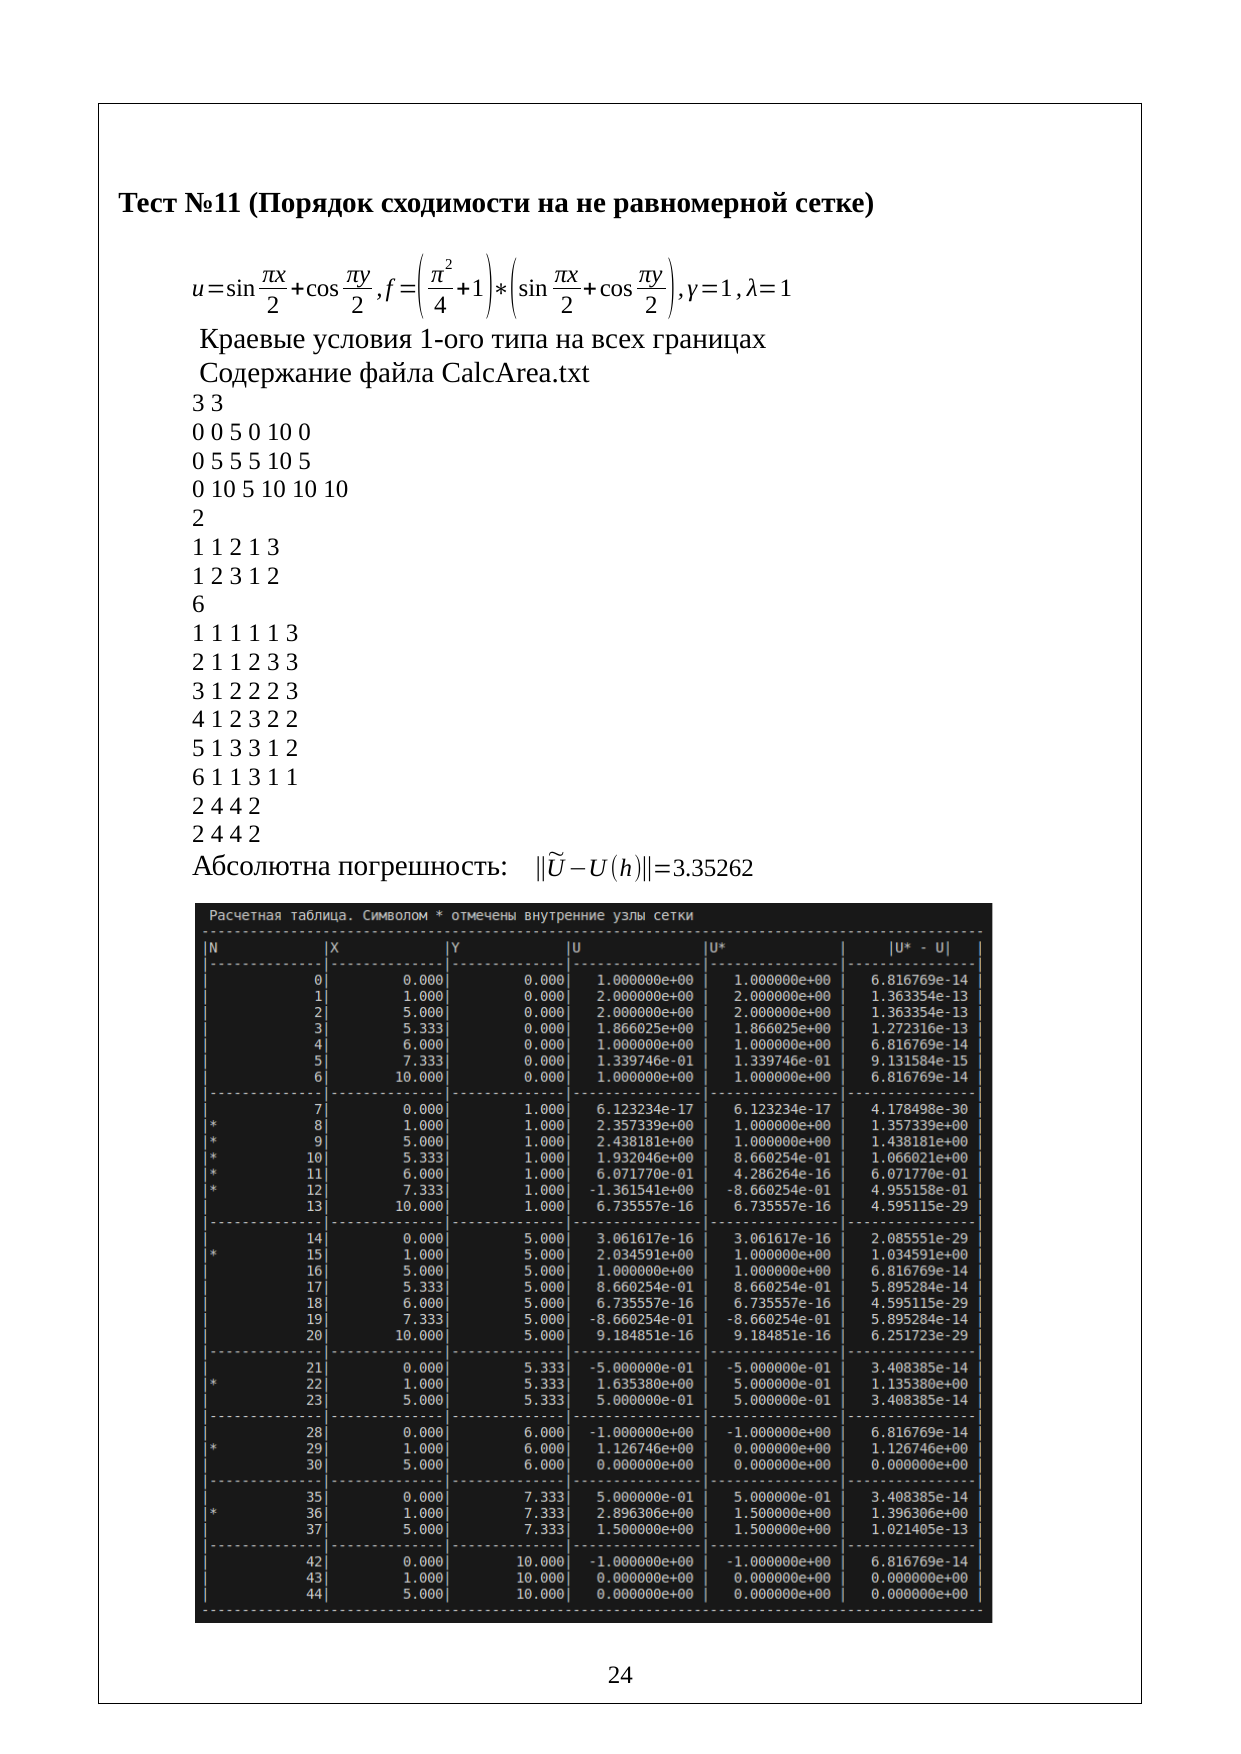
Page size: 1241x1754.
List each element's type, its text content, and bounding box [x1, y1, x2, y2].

list 1 1 2 1 3 [118, 532, 1137, 561]
list 2 4 4 2 [118, 819, 1137, 848]
list 0 5 5 5 10 5 [118, 446, 1137, 474]
list 2 4 4 2 [118, 791, 1137, 819]
list 6 1 1 3 1 1 [118, 762, 1137, 791]
list 1 2 3 1 2 [118, 561, 1137, 589]
list Тест №11 (Порядок сходимости на не равномерной сетке) [118, 185, 1137, 219]
list 0 0 5 0 10 0 [118, 417, 1137, 446]
list 3 3 [118, 388, 1137, 417]
list 6 [118, 589, 1137, 618]
list 3 1 2 2 2 3 [118, 676, 1137, 704]
list 4 1 2 3 2 2 [118, 704, 1137, 733]
list 0 10 5 10 10 10 [118, 474, 1137, 503]
list Абсолютна погрешность: [118, 848, 1137, 883]
list 1 1 1 1 1 3 [118, 618, 1137, 647]
list Краевые условия 1-ого типа на всех границах [118, 321, 1137, 355]
list 2 1 1 2 3 3 [118, 647, 1137, 676]
list Содержание файла CalcArea.txt [118, 355, 1137, 388]
list 5 1 3 3 1 2 [118, 733, 1137, 762]
picture [195, 903, 993, 1623]
list 2 [118, 503, 1137, 532]
